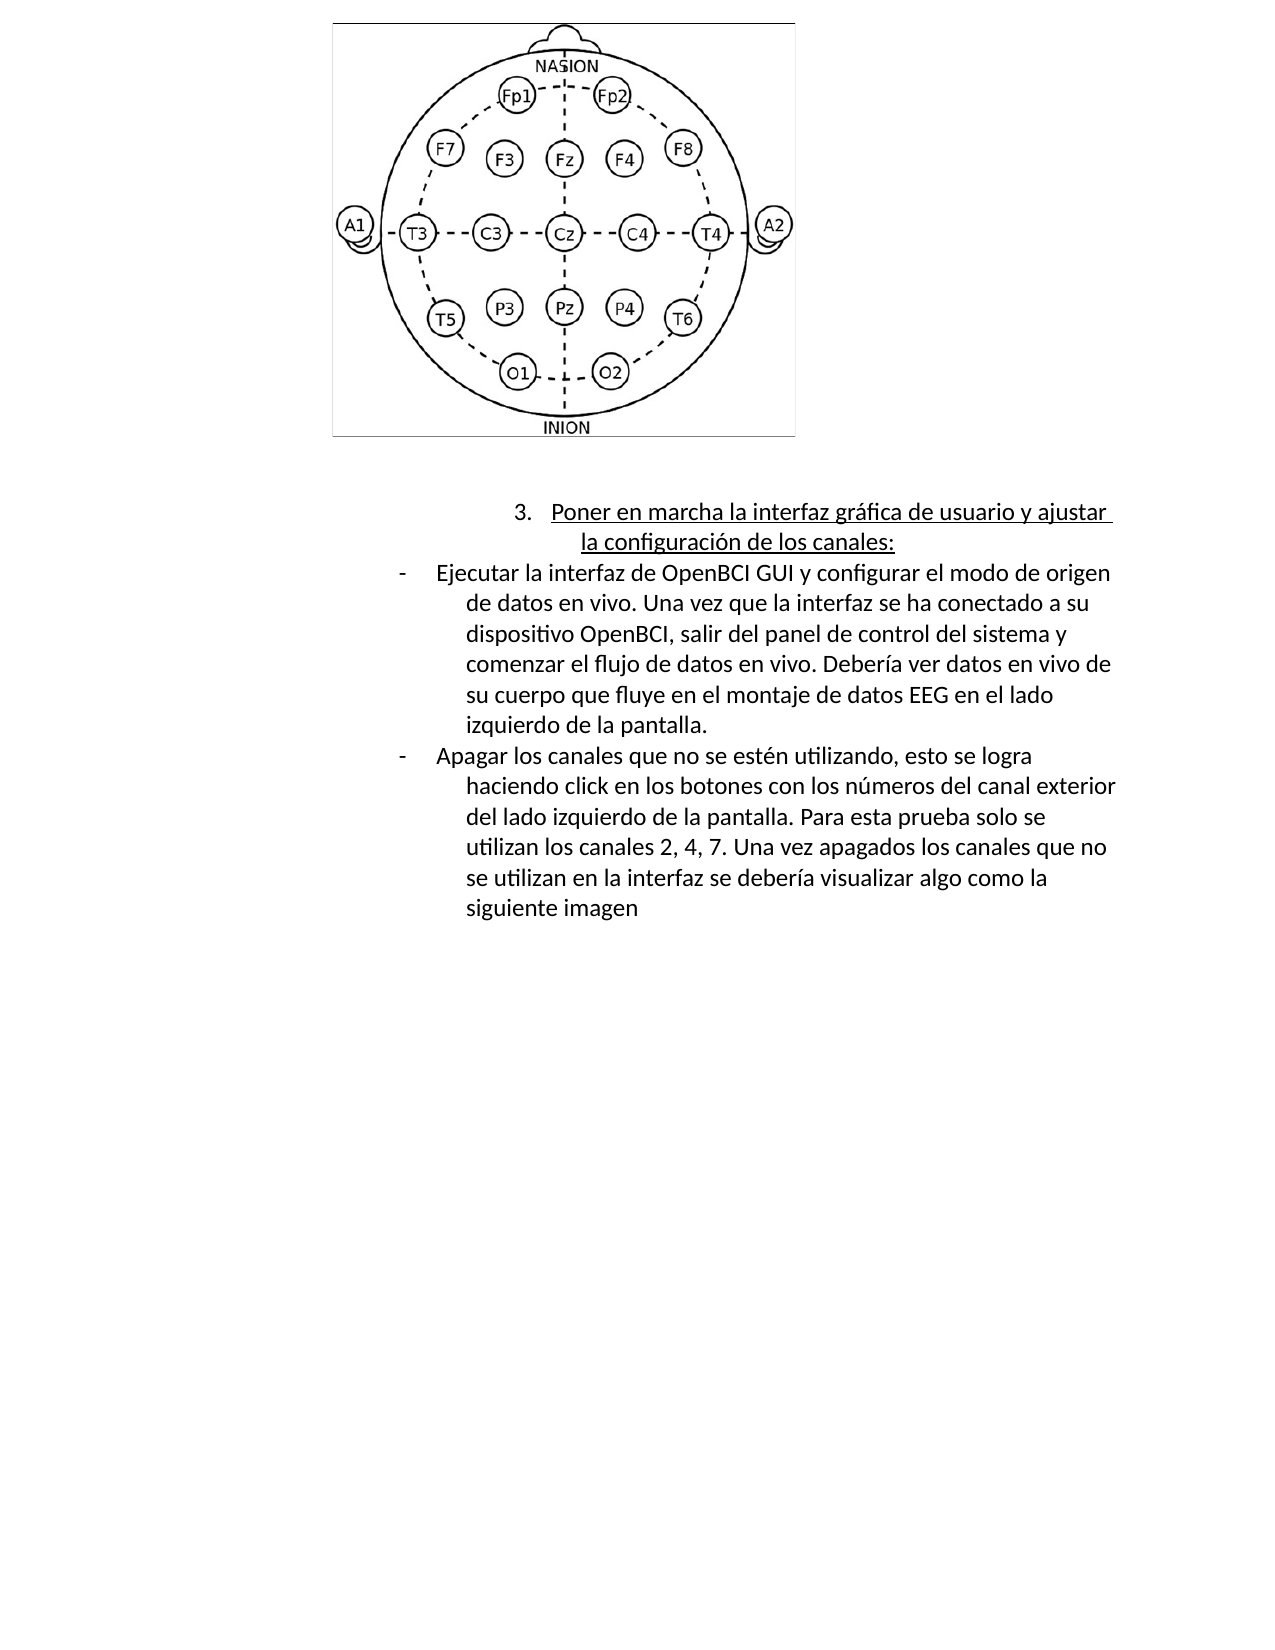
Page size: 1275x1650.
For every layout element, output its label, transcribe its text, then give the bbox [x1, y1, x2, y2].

list Ejecutar la interfaz de OpenBCI GUI y configurar el modo de origen de datos en vivo. Una vez que la interfaz se ha conectado a su dispositivo OpenBCI, salir del panel de control del sistema y comenzar el flujo de datos en vivo. Debería ver datos en vivo de su cuerpo que fluye en el montaje de datos EEG en el lado izquierdo de la pantalla. [399, 557, 1122, 740]
list Apagar los canales que no se estén utilizando, esto se logra haciendo click en los botones con los números del canal exterior del lado izquierdo de la pantalla. Para esta prueba solo se utilizan los canales 2, 4, 7. Una vez apagados los canales que no se utilizan en la interfaz se debería visualizar algo como la siguiente imagen [399, 740, 1122, 923]
list Poner en marcha la interfaz gráfica de usuario y ajustar la configuración de los canales: [513, 496, 1122, 557]
